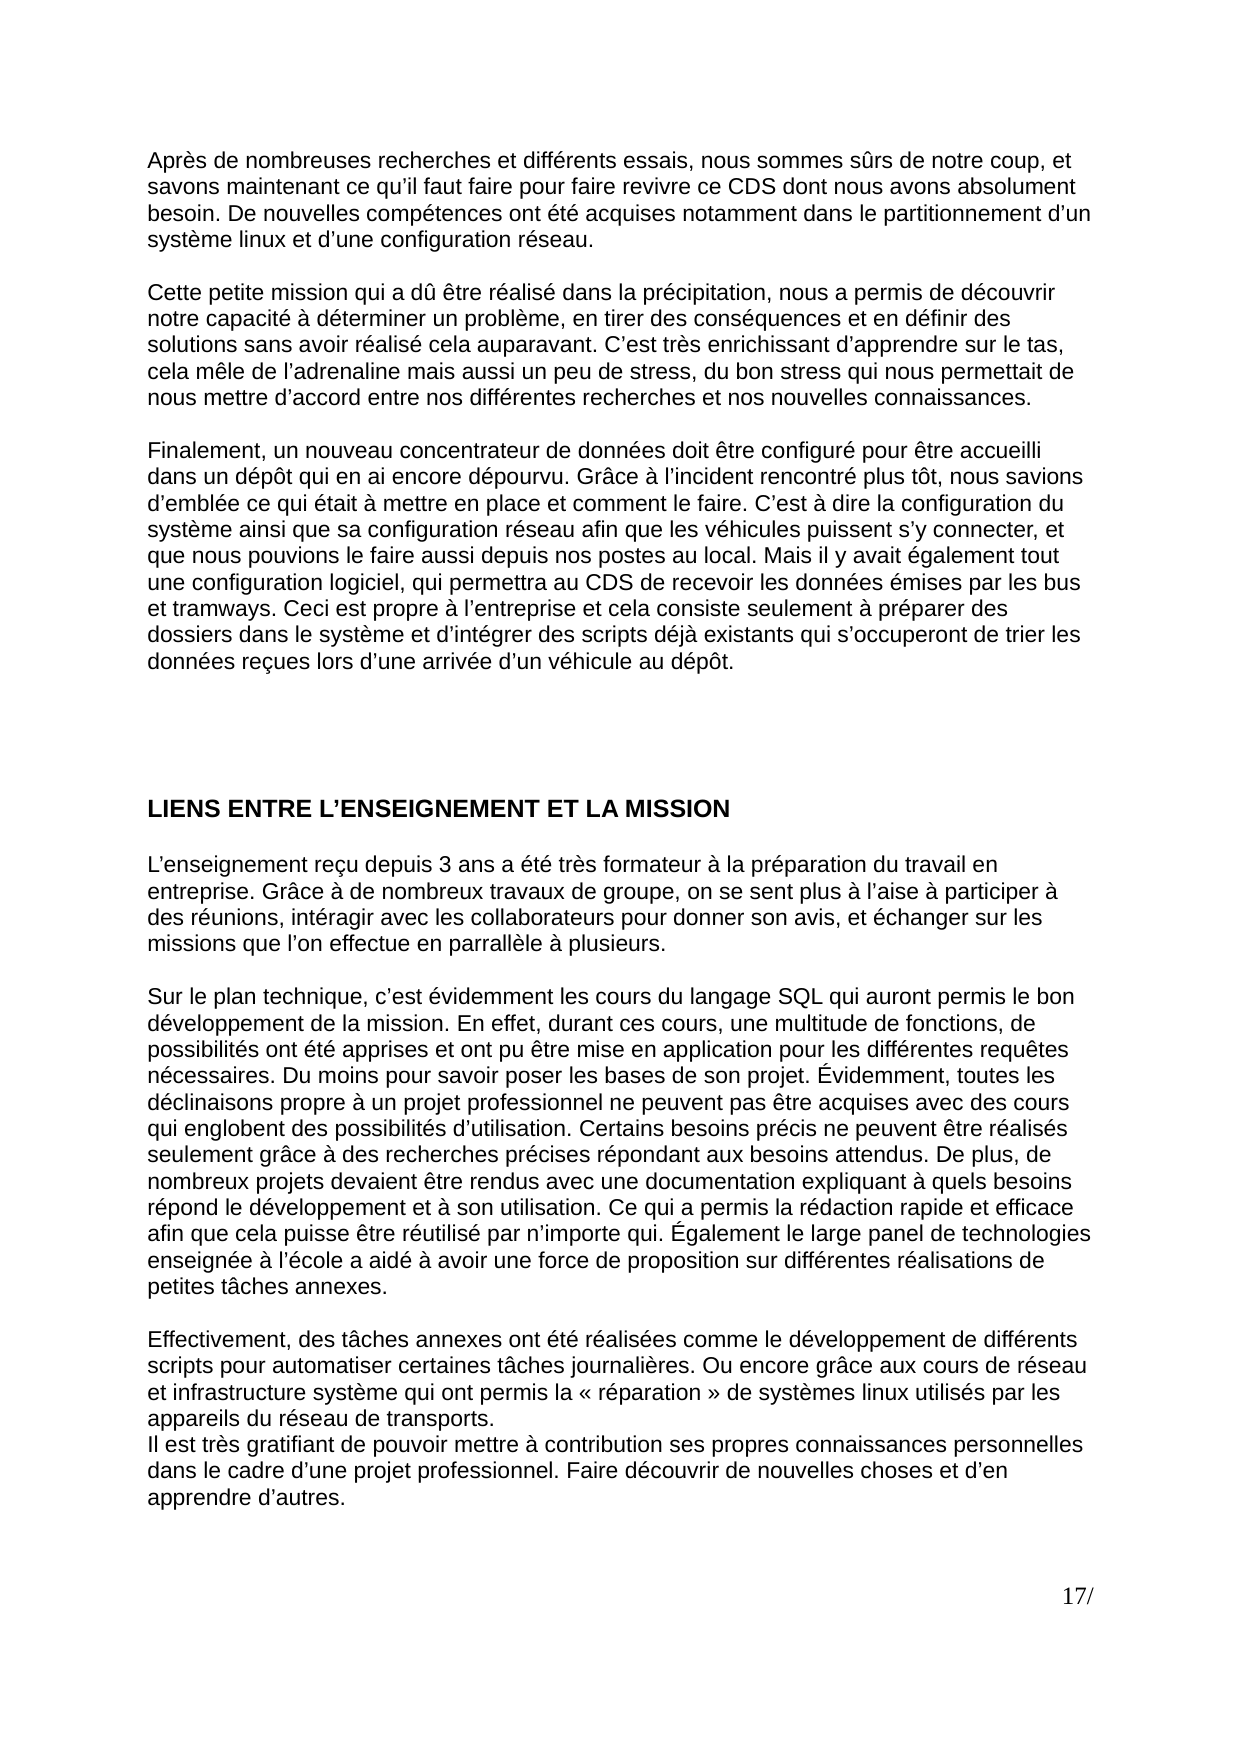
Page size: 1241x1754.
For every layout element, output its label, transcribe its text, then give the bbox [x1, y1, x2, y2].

text Cette petite mission qui a dû être réalisé dans la précipitation, nous a permis de découvrir notre capacité à déterminer un problème, en tirer des conséquences et en définir des solutions sans avoir réalisé cela auparavant. C’est très enrichissant d’apprendre sur le tas, cela mêle de l’adrenaline mais aussi un peu de stress, du bon stress qui nous permettait de nous mettre d’accord entre nos différentes recherches et nos nouvelles connaissances. [147, 279, 1093, 411]
text LIENS ENTRE L’ENSEIGNEMENT ET LA MISSION [147, 794, 1093, 823]
text Sur le plan technique, c’est évidemment les cours du langage SQL qui auront permis le bon développement de la mission. En effet, durant ces cours, une multitude de fonctions, de possibilités ont été apprises et ont pu être mise en application pour les différentes requêtes nécessaires. Du moins pour savoir poser les bases de son projet. Évidemment, toutes les déclinaisons propre à un projet professionnel ne peuvent pas être acquises avec des cours qui englobent des possibilités d’utilisation. Certains besoins précis ne peuvent être réalisés seulement grâce à des recherches précises répondant aux besoins attendus. De plus, de nombreux projets devaient être rendus avec une documentation expliquant à quels besoins répond le développement et à son utilisation. Ce qui a permis la rédaction rapide et efficace afin que cela puisse être réutilisé par n’importe qui. Également le large panel de technologies enseignée à l’école a aidé à avoir une force de proposition sur différentes réalisations de petites tâches annexes. [147, 983, 1093, 1326]
text Finalement, un nouveau concentrateur de données doit être configuré pour être accueilli dans un dépôt qui en ai encore dépourvu. Grâce à l’incident rencontré plus tôt, nous savions d’emblée ce qui était à mettre en place et comment le faire. C’est à dire la configuration du système ainsi que sa configuration réseau afin que les véhicules puissent s’y connecter, et que nous pouvions le faire aussi depuis nos postes au local. Mais il y avait également tout une configuration logiciel, qui permettra au CDS de recevoir les données émises par les bus et tramways. Ceci est propre à l’entreprise et cela consiste seulement à préparer des dossiers dans le système et d’intégrer des scripts déjà existants qui s’occuperont de trier les données reçues lors d’une arrivée d’un véhicule au dépôt. [147, 437, 1093, 674]
text Effectivement, des tâches annexes ont été réalisées comme le développement de différents scripts pour automatiser certaines tâches journalières. Ou encore grâce aux cours de réseau et infrastructure système qui ont permis la « réparation » de systèmes linux utilisés par les appareils du réseau de transports. [147, 1326, 1093, 1431]
text Après de nombreuses recherches et différents essais, nous sommes sûrs de notre coup, et savons maintenant ce qu’il faut faire pour faire revivre ce CDS dont nous avons absolument besoin. De nouvelles compétences ont été acquises notamment dans le partitionnement d’un système linux et d’une configuration réseau. [147, 147, 1093, 252]
text L’enseignement reçu depuis 3 ans a été très formateur à la préparation du travail en entreprise. Grâce à de nombreux travaux de groupe, on se sent plus à l’aise à participer à des réunions, intéragir avec les collaborateurs pour donner son avis, et échanger sur les missions que l’on effectue en parrallèle à plusieurs. [147, 851, 1093, 957]
text Il est très gratifiant de pouvoir mettre à contribution ses propres connaissances personnelles dans le cadre d’une projet professionnel. Faire découvrir de nouvelles choses et d’en apprendre d’autres. [147, 1431, 1093, 1510]
